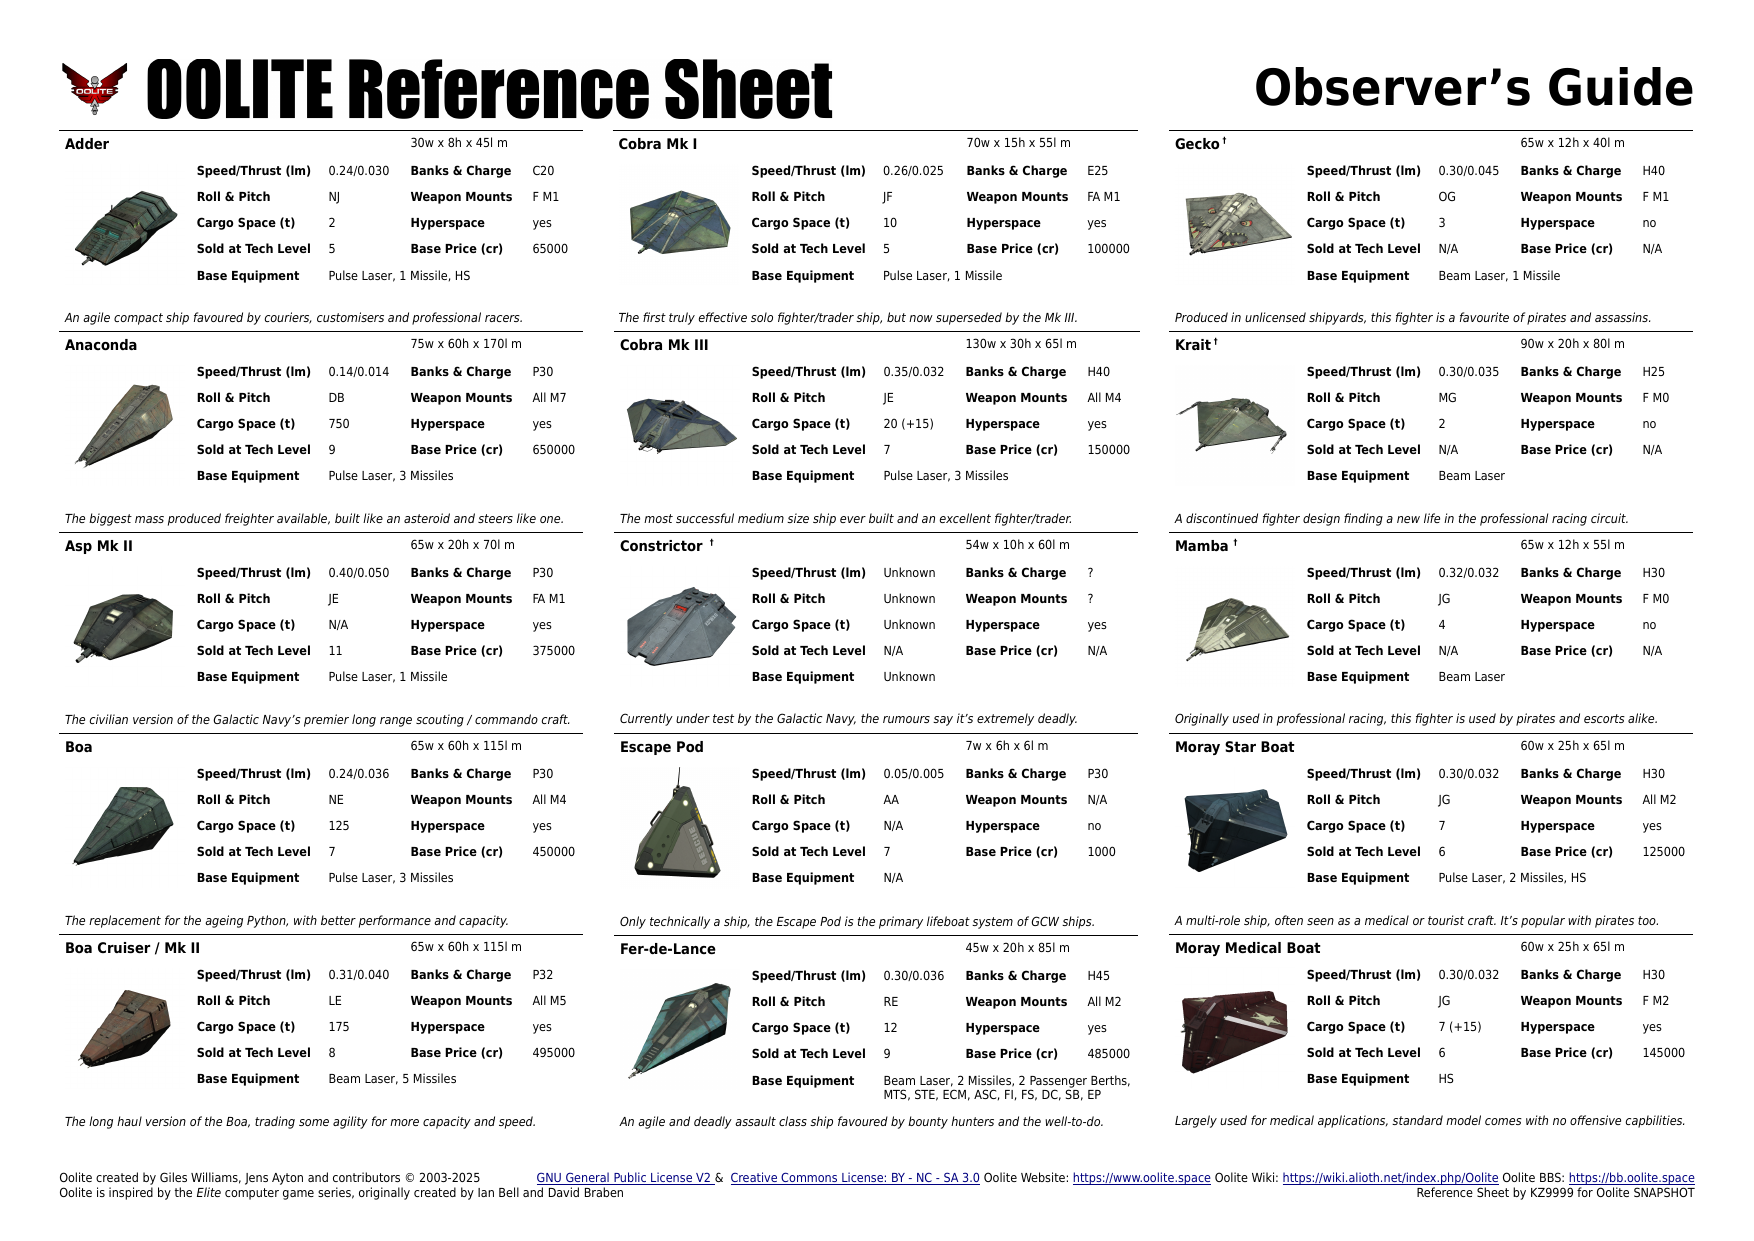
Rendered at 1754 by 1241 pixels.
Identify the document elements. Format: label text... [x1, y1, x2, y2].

table_cell C20 [526, 159, 583, 184]
table_cell N/A [1433, 438, 1514, 463]
table_cell 750 [323, 411, 404, 437]
table_cell Beam Laser, 2 Missiles, 2 Passenger Berths, MTS, STE, ECM, ASC, FI, FS, DC, SB, EP [878, 1068, 1138, 1109]
table_cell Largely used for medical applications, standard model comes with no offensive capbilities. [1169, 1109, 1693, 1134]
table_cell ? [1081, 560, 1138, 586]
table_cell Sold at Tech Level [191, 639, 322, 664]
table_cell Cargo Space (t) [1301, 813, 1432, 839]
table_cell Cargo Space (t) [1301, 1014, 1432, 1040]
table_cell Roll & Pitch [191, 185, 322, 211]
table_cell Base Price (cr) [1515, 438, 1636, 463]
table_cell Roll & Pitch [191, 385, 322, 411]
table_header Adder [59, 131, 404, 158]
table_cell Roll & Pitch [1301, 988, 1432, 1014]
table_header 30w x 8h x 45l m [405, 131, 583, 158]
table_cell N/A [1081, 639, 1138, 664]
table_cell 0.30/0.036 [878, 964, 959, 989]
table_cell yes [1081, 613, 1138, 638]
table_cell Base Price (cr) [960, 839, 1081, 865]
table_cell F M2 [1636, 988, 1693, 1014]
table_cell Base Equipment [191, 866, 322, 908]
table_cell The replacement for the ageing Python, with better performance and capacity. [59, 908, 583, 934]
picture [619, 767, 740, 889]
table_cell Cargo Space (t) [1301, 411, 1432, 437]
table_cell no [1636, 613, 1693, 638]
table_cell 100000 [1081, 237, 1138, 263]
table_cell Beam Laser [1433, 665, 1693, 707]
table_cell 0.30/0.035 [1433, 359, 1514, 385]
table_cell 0.26/0.025 [877, 159, 961, 184]
table_cell 0.30/0.045 [1433, 159, 1514, 184]
table_cell Speed/Thrust (lm) [1301, 560, 1432, 586]
table_cell yes [1636, 1014, 1693, 1040]
table_cell Banks & Charge [1515, 159, 1636, 184]
table_cell Roll & Pitch [191, 788, 322, 813]
table_cell Banks & Charge [1515, 560, 1636, 586]
table_cell Banks & Charge [1515, 761, 1636, 787]
table_cell [59, 560, 191, 707]
table_cell Roll & Pitch [746, 385, 877, 411]
table_cell JG [1433, 787, 1514, 813]
table_cell Hyperspace [960, 813, 1081, 839]
table_cell Beam Laser [1433, 464, 1693, 506]
table_cell Sold at Tech Level [191, 438, 322, 463]
picture [64, 767, 186, 888]
table_header 45w x 20h x 85l m [960, 936, 1138, 963]
table_cell JE [878, 385, 959, 411]
table_cell 20 (+15) [878, 411, 959, 437]
table_cell [59, 963, 191, 1088]
table_cell Weapon Mounts [405, 185, 526, 211]
table_cell P30 [526, 560, 583, 586]
table_cell Speed/Thrust (lm) [191, 963, 322, 988]
table_header Fer-de-Lance [614, 936, 959, 963]
table_cell Weapon Mounts [1515, 385, 1636, 411]
table_cell Hyperspace [1515, 1014, 1636, 1040]
table_cell 0.24/0.036 [323, 761, 404, 787]
picture [61, 56, 128, 122]
table_cell [614, 964, 746, 1109]
table_cell JE [323, 586, 404, 612]
table_cell The biggest mass produced freighter available, built like an asteroid and steers like one. [59, 506, 583, 532]
table_cell LE [323, 989, 404, 1014]
table_cell Speed/Thrust (lm) [1301, 159, 1432, 184]
table_cell Roll & Pitch [191, 989, 322, 1014]
table_cell ? [1081, 586, 1138, 612]
table_cell Pulse Laser, 1 Missile, HS [323, 263, 583, 305]
table_cell Base Equipment [746, 665, 877, 707]
table_cell [1169, 761, 1301, 908]
table_cell [59, 285, 191, 305]
table_cell All M7 [526, 385, 583, 411]
table_cell Base Equipment [1301, 665, 1432, 707]
table_cell Base Equipment [746, 263, 877, 305]
table_cell Cargo Space (t) [191, 411, 322, 437]
table_cell Weapon Mounts [960, 586, 1081, 612]
table_cell 6 [1433, 839, 1514, 865]
table_cell Banks & Charge [405, 159, 526, 184]
table_header 65w x 60h x 115l m [405, 935, 583, 962]
table_cell yes [526, 211, 583, 237]
table_header Moray Medical Boat [1169, 935, 1514, 962]
picture [619, 969, 740, 1090]
table_cell [614, 560, 746, 707]
table_cell Speed/Thrust (lm) [191, 359, 322, 385]
picture [1174, 566, 1295, 687]
table_cell Base Equipment [191, 464, 322, 506]
table_cell Currently under test by the Galactic Navy, the rumours say it’s extremely deadly. [614, 707, 1138, 733]
table_cell Pulse Laser, 3 Missiles [323, 866, 583, 908]
table_cell Roll & Pitch [1301, 185, 1432, 211]
table_cell [59, 888, 191, 908]
table_cell yes [1081, 211, 1138, 237]
table_cell F M1 [1636, 185, 1693, 211]
table_cell Cargo Space (t) [191, 211, 322, 237]
table_cell Banks & Charge [960, 964, 1081, 989]
table_cell An agile and deadly assault class ship favoured by bounty hunters and the well-to-do. [614, 1110, 1138, 1136]
table_cell Banks & Charge [405, 963, 526, 988]
table_cell Speed/Thrust (lm) [191, 159, 322, 184]
table_cell FA M1 [1081, 185, 1138, 211]
table_cell 150000 [1081, 438, 1140, 463]
table_header 130w x 30h x 65l m [960, 332, 1140, 359]
table_header 90w x 20h x 80l m [1515, 332, 1693, 359]
table_cell Speed/Thrust (lm) [1301, 359, 1432, 385]
table_cell 12 [878, 1016, 959, 1042]
table_cell Weapon Mounts [405, 788, 526, 813]
table_cell Cargo Space (t) [191, 1015, 322, 1041]
table_cell Banks & Charge [1515, 962, 1636, 988]
table_cell Hyperspace [1515, 813, 1636, 839]
picture [1174, 164, 1295, 285]
table_cell 7 [878, 839, 959, 865]
table_cell [59, 761, 191, 887]
table_cell Hyperspace [1515, 411, 1636, 437]
table_cell Weapon Mounts [405, 586, 526, 612]
table_cell 7 [878, 438, 959, 463]
table_cell N/A [878, 639, 959, 664]
table_cell Speed/Thrust (lm) [191, 560, 322, 586]
table_header Constrictor † [614, 533, 959, 560]
table_cell Base Equipment [746, 1068, 877, 1109]
table_cell 11 [323, 639, 404, 664]
table_cell 7 [323, 840, 404, 866]
table_cell yes [526, 1015, 583, 1041]
table_cell [59, 359, 191, 506]
table_cell 9 [323, 438, 404, 463]
table_cell Hyperspace [960, 411, 1081, 437]
table_cell 5 [323, 237, 404, 263]
table_cell Base Price (cr) [1515, 237, 1636, 263]
picture [1174, 365, 1295, 486]
table_cell H40 [1636, 159, 1693, 184]
table_cell 0.31/0.040 [323, 963, 404, 988]
table_header Escape Pod [614, 734, 959, 761]
table_cell 125 [323, 814, 404, 839]
table_cell Speed/Thrust (lm) [1301, 761, 1432, 787]
table_cell F M1 [526, 185, 583, 211]
table_cell Base Equipment [191, 665, 322, 707]
table_cell N/A [878, 813, 959, 839]
table_cell [1169, 359, 1301, 506]
table_header Anaconda [59, 332, 404, 359]
table_cell Produced in unlicensed shipyards, this fighter is a favourite of pirates and assassins. [1169, 305, 1693, 331]
table_cell Base Equipment [191, 1067, 322, 1109]
table_cell MG [1433, 385, 1514, 411]
table_cell [613, 285, 746, 305]
table_cell Base Price (cr) [405, 840, 526, 866]
table_cell Base Price (cr) [960, 1042, 1081, 1068]
table_cell [59, 159, 191, 284]
table_header 70w x 15h x 55l m [961, 131, 1138, 158]
table_header 65w x 60h x 115l m [405, 734, 583, 761]
table_cell Hyperspace [405, 814, 526, 839]
table_cell 1000 [1081, 839, 1138, 865]
table_cell An agile compact ship favoured by couriers, customisers and professional racers. [59, 305, 583, 331]
table_cell Banks & Charge [960, 359, 1081, 385]
table_cell Weapon Mounts [1515, 586, 1636, 612]
table_cell N/A [1433, 237, 1514, 263]
table_cell Unknown [878, 560, 959, 586]
table_cell H30 [1636, 560, 1693, 586]
table_cell Hyperspace [961, 211, 1081, 237]
table_cell yes [526, 613, 583, 638]
table_cell yes [526, 814, 583, 839]
table_cell DB [323, 385, 404, 411]
table_cell Speed/Thrust (lm) [191, 761, 322, 787]
table_cell Sold at Tech Level [191, 840, 322, 866]
table_cell F M0 [1636, 586, 1693, 612]
table_cell Roll & Pitch [191, 586, 322, 612]
table_cell Roll & Pitch [1301, 787, 1432, 813]
table_cell NJ [323, 185, 404, 211]
table_cell 495000 [526, 1041, 583, 1067]
table_cell Pulse Laser, 1 Missile [323, 665, 583, 707]
table_cell 485000 [1081, 1042, 1138, 1068]
table_cell Weapon Mounts [1515, 787, 1636, 813]
picture [619, 164, 740, 285]
table_cell The most successful medium size ship ever built and an excellent fighter/trader. [614, 506, 1140, 532]
table_cell Sold at Tech Level [1301, 237, 1432, 263]
table_cell Sold at Tech Level [746, 438, 877, 463]
table_cell Cargo Space (t) [746, 1016, 877, 1042]
table_cell Hyperspace [405, 1015, 526, 1041]
table_cell Weapon Mounts [405, 385, 526, 411]
table_cell N/A [1636, 237, 1693, 263]
picture [64, 968, 186, 1089]
table_cell yes [1636, 813, 1693, 839]
table_cell E25 [1081, 159, 1138, 184]
picture [1174, 967, 1295, 1089]
table_cell Cargo Space (t) [1301, 211, 1432, 237]
table_cell 5 [877, 237, 961, 263]
table_cell 450000 [526, 840, 583, 866]
table_cell A discontinued fighter design finding a new life in the professional racing circuit. [1169, 506, 1693, 532]
table_cell Sold at Tech Level [746, 639, 877, 664]
table_cell Sold at Tech Level [191, 1041, 322, 1067]
table_cell 145000 [1636, 1040, 1693, 1066]
table_cell Pulse Laser, 3 Missiles [878, 464, 1140, 506]
table_header Boa Cruiser / Mk II [59, 935, 404, 962]
table_cell Weapon Mounts [960, 990, 1081, 1016]
table_cell 0.35/0.032 [878, 359, 959, 385]
table_cell H40 [1081, 359, 1140, 385]
table_cell Cargo Space (t) [746, 813, 877, 839]
table_cell Speed/Thrust (lm) [1301, 962, 1432, 988]
table_cell Roll & Pitch [746, 586, 877, 612]
table_cell N/A [878, 865, 1138, 909]
picture [64, 566, 186, 687]
table_cell 0.14/0.014 [323, 359, 404, 385]
table_cell The first truly effective solo fighter/trader ship, but now superseded by the Mk III. [613, 305, 1138, 331]
table_cell Banks & Charge [1515, 359, 1636, 385]
table_header 54w x 10h x 60l m [960, 533, 1138, 560]
table_header Moray Star Boat [1169, 734, 1514, 761]
table_cell The civilian version of the Galactic Navy’s premier long range scouting / commando craft. [59, 707, 583, 733]
table_cell Cargo Space (t) [746, 211, 877, 237]
table_cell RE [878, 990, 959, 1016]
table_cell Cargo Space (t) [746, 411, 877, 437]
table_cell Cargo Space (t) [191, 613, 322, 638]
table_cell [614, 359, 746, 506]
table_cell Sold at Tech Level [1301, 639, 1432, 664]
table_cell no [1636, 411, 1693, 437]
table_cell Roll & Pitch [746, 990, 877, 1016]
table_cell Base Price (cr) [960, 639, 1081, 664]
table_cell All M4 [1081, 385, 1140, 411]
table_cell Sold at Tech Level [746, 1042, 877, 1068]
table_cell Beam Laser, 1 Missile [1433, 263, 1693, 305]
table_cell Unknown [878, 613, 959, 638]
table_cell Speed/Thrust (lm) [746, 560, 877, 586]
table_cell Hyperspace [960, 1016, 1081, 1042]
table_cell Beam Laser, 5 Missiles [323, 1067, 583, 1109]
table_cell Sold at Tech Level [746, 237, 877, 263]
table_cell Base Price (cr) [1515, 839, 1636, 865]
table_cell Mamba † [1169, 533, 1514, 560]
table_cell All M4 [526, 788, 583, 813]
table_cell Hyperspace [960, 613, 1081, 638]
table_cell H30 [1636, 962, 1693, 988]
table_cell 2 [1433, 411, 1514, 437]
table_cell H25 [1636, 359, 1693, 385]
table_cell Base Price (cr) [405, 237, 526, 263]
table_cell 0.30/0.032 [1433, 962, 1514, 988]
table_cell 375000 [526, 639, 583, 664]
table_cell Roll & Pitch [746, 787, 877, 813]
table_cell Sold at Tech Level [1301, 1040, 1432, 1066]
table_cell Sold at Tech Level [191, 237, 322, 263]
table_cell N/A [323, 613, 404, 638]
table_cell yes [1081, 1016, 1138, 1042]
table_cell P30 [526, 359, 583, 385]
table_cell HS [1433, 1066, 1693, 1108]
table_header Gecko † [1169, 131, 1514, 158]
table_cell 10 [877, 211, 961, 237]
table_cell Sold at Tech Level [746, 839, 877, 865]
table_cell NE [323, 788, 404, 813]
table_cell 650000 [526, 438, 583, 463]
table_cell Base Equipment [1301, 464, 1432, 506]
table_cell Banks & Charge [405, 560, 526, 586]
table_cell All M2 [1081, 990, 1138, 1016]
table_header Cobra Mk III [614, 332, 959, 359]
table_cell 0.40/0.050 [323, 560, 404, 586]
table_cell Cargo Space (t) [191, 814, 322, 839]
table_cell Base Price (cr) [405, 639, 526, 664]
table_cell Base Equipment [746, 464, 877, 506]
table_cell Sold at Tech Level [1301, 839, 1432, 865]
table_cell Speed/Thrust (lm) [746, 964, 877, 989]
table_cell 8 [323, 1041, 404, 1067]
table_cell N/A [1636, 438, 1693, 463]
table_cell A multi-role ship, often seen as a medical or tourist craft. It’s popular with pirates too. [1169, 908, 1693, 934]
table_cell Banks & Charge [405, 761, 526, 787]
table_header Krait † [1169, 332, 1514, 359]
table_cell Speed/Thrust (lm) [746, 761, 877, 787]
picture [619, 365, 740, 486]
table_cell N/A [1636, 639, 1693, 664]
table_cell Cargo Space (t) [746, 613, 877, 638]
table_cell Hyperspace [1515, 613, 1636, 638]
table_cell Roll & Pitch [746, 185, 877, 211]
table_cell 0.05/0.005 [878, 761, 959, 787]
table_header 7w x 6h x 6l m [960, 734, 1138, 761]
table_cell Base Equipment [191, 263, 322, 305]
table_cell JG [1433, 988, 1514, 1014]
table_cell Hyperspace [1515, 211, 1636, 237]
table_cell Weapon Mounts [960, 385, 1081, 411]
table_header Asp Mk II [59, 533, 404, 560]
table_cell Unknown [878, 586, 959, 612]
table_cell Unknown [878, 665, 1138, 707]
table_cell Pulse Laser, 2 Missiles, HS [1433, 865, 1693, 908]
table_cell Speed/Thrust (lm) [746, 159, 877, 184]
table_cell 0.30/0.032 [1433, 761, 1514, 787]
table_cell Hyperspace [405, 211, 526, 237]
table_cell Only technically a ship, the Escape Pod is the primary lifeboat system of GCW ships. [614, 909, 1138, 935]
table_cell The long haul version of the Boa, trading some agility for more capacity and speed. [59, 1109, 583, 1135]
table_header 65w x 20h x 70l m [405, 533, 583, 560]
table_cell Base Equipment [746, 865, 877, 909]
table_cell Cargo Space (t) [1301, 613, 1432, 638]
table_cell 125000 [1636, 839, 1693, 865]
table_cell no [1081, 813, 1138, 839]
table_cell H45 [1081, 964, 1138, 989]
table_cell 175 [323, 1015, 404, 1041]
table_cell All M5 [526, 989, 583, 1014]
table_cell Hyperspace [405, 613, 526, 638]
table_cell Base Price (cr) [405, 438, 526, 463]
table_cell [1169, 285, 1301, 305]
table_cell 7 [1433, 813, 1514, 839]
picture [619, 566, 740, 687]
table_cell FA M1 [526, 586, 583, 612]
table_cell 0.24/0.030 [323, 159, 404, 184]
picture [64, 164, 186, 285]
table_cell 3 [1433, 211, 1514, 237]
table_cell Weapon Mounts [961, 185, 1081, 211]
table_cell Banks & Charge [960, 761, 1081, 787]
table_cell Pulse Laser, 1 Missile [877, 263, 1138, 305]
table_cell Base Price (cr) [961, 237, 1081, 263]
table_cell 4 [1433, 613, 1514, 638]
table_cell Originally used in professional racing, this fighter is used by pirates and escorts alike. [1169, 707, 1693, 733]
picture [147, 59, 833, 119]
table_cell Banks & Charge [405, 359, 526, 385]
table_cell [613, 159, 746, 284]
table_header Cobra Mk I [613, 131, 961, 158]
table_cell Base Price (cr) [405, 1041, 526, 1067]
table_cell Sold at Tech Level [1301, 438, 1432, 463]
table_cell 7 (+15) [1433, 1014, 1514, 1040]
table_cell All M2 [1636, 787, 1693, 813]
table_cell Banks & Charge [960, 560, 1081, 586]
table_cell Weapon Mounts [405, 989, 526, 1014]
table_cell yes [526, 411, 583, 437]
table_cell Banks & Charge [961, 159, 1081, 184]
table_cell [59, 1089, 191, 1109]
table_header 60w x 25h x 65l m [1515, 935, 1693, 962]
table_cell Base Equipment [1301, 1066, 1432, 1108]
table_cell P32 [526, 963, 583, 988]
table_cell [614, 761, 746, 909]
table_cell yes [1081, 411, 1140, 437]
table_cell Base Price (cr) [960, 438, 1081, 463]
table_cell Roll & Pitch [1301, 586, 1432, 612]
table_cell 9 [878, 1042, 959, 1068]
table_cell Base Price (cr) [1515, 1040, 1636, 1066]
picture [64, 365, 186, 486]
table_header 60w x 25h x 65l m [1515, 734, 1693, 761]
table_cell Speed/Thrust (lm) [746, 359, 877, 385]
table_cell Weapon Mounts [960, 787, 1081, 813]
table_cell Weapon Mounts [1515, 185, 1636, 211]
table_header Boa [59, 734, 404, 761]
table_cell Roll & Pitch [1301, 385, 1432, 411]
table_cell P30 [1081, 761, 1138, 787]
table_cell Pulse Laser, 3 Missiles [323, 464, 583, 506]
table_header 65w x 12h x 40l m [1515, 131, 1693, 158]
table_cell Base Equipment [1301, 263, 1432, 305]
table_cell F M0 [1636, 385, 1693, 411]
table_cell 2 [323, 211, 404, 237]
table_cell 0.32/0.032 [1433, 560, 1514, 586]
picture [1174, 767, 1295, 888]
table_cell Weapon Mounts [1515, 988, 1636, 1014]
table_cell [1169, 560, 1301, 707]
table_cell [1169, 159, 1301, 284]
table_cell N/A [1081, 787, 1138, 813]
table_cell [1169, 962, 1301, 1108]
table_cell JF [877, 185, 961, 211]
table_cell JG [1433, 586, 1514, 612]
table_cell 65w x 12h x 55l m [1515, 533, 1693, 560]
table_cell OG [1433, 185, 1514, 211]
table_cell Base Price (cr) [1515, 639, 1636, 664]
table_cell AA [878, 787, 959, 813]
table_cell Hyperspace [405, 411, 526, 437]
table_cell 65000 [526, 237, 583, 263]
table_cell 6 [1433, 1040, 1514, 1066]
table_cell H30 [1636, 761, 1693, 787]
table_header 75w x 60h x 170l m [405, 332, 583, 359]
table_cell Base Equipment [1301, 865, 1432, 908]
table_cell P30 [526, 761, 583, 787]
table_cell N/A [1433, 639, 1514, 664]
table_cell no [1636, 211, 1693, 237]
